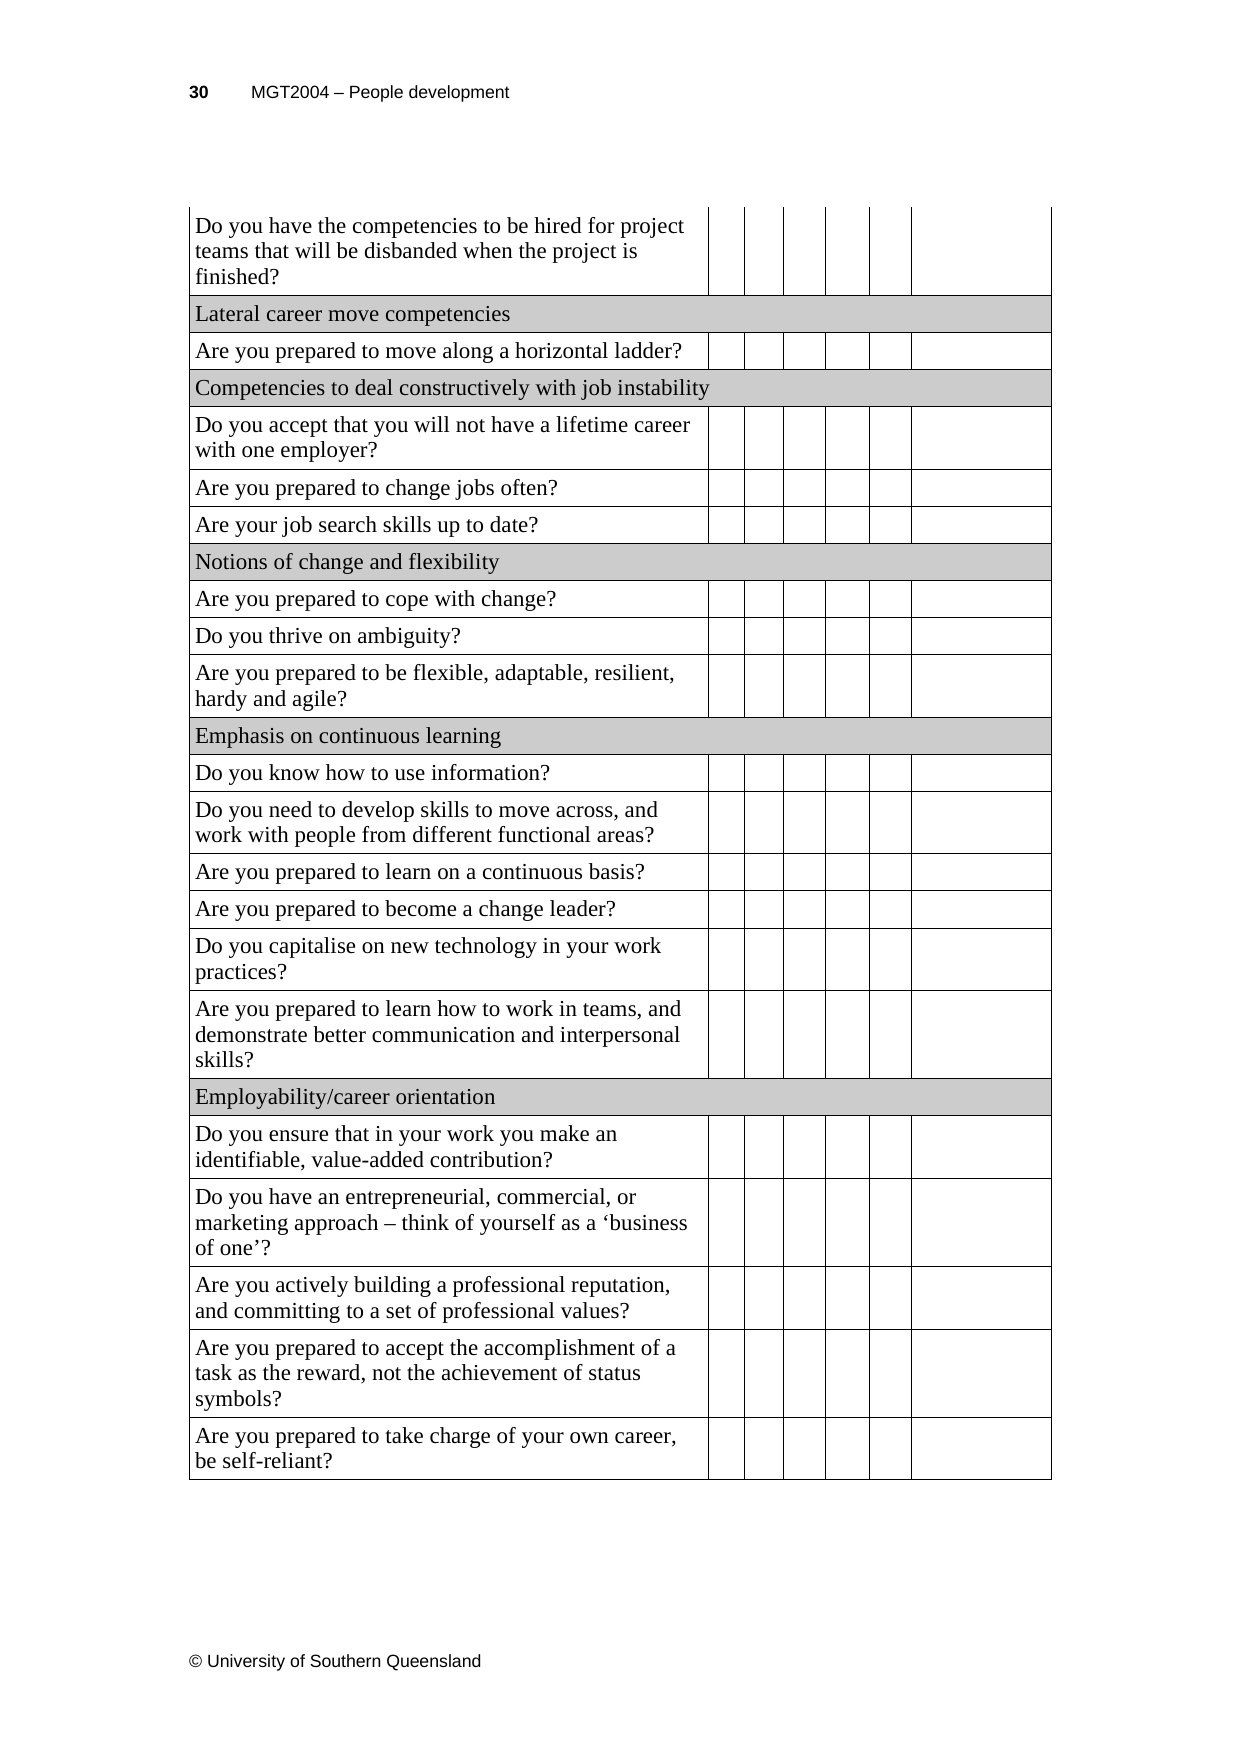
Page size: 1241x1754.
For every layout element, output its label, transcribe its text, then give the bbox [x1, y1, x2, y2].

table_cell [745, 333, 783, 369]
table_cell [870, 1330, 911, 1417]
table_cell [784, 1330, 825, 1417]
table_cell [912, 1179, 1051, 1266]
table_cell [912, 792, 1051, 853]
table_cell Do you capitalise on new technology in your work practices? [190, 929, 708, 990]
table_cell [870, 929, 911, 990]
table_cell [870, 1116, 911, 1178]
table_cell [870, 891, 911, 928]
table_cell [745, 891, 783, 928]
table_cell Do you have an entrepreneurial, commercial, or marketing approach – think of yourself as a ‘business of one’? [190, 1179, 708, 1266]
table_cell [826, 655, 869, 717]
table_cell Do you need to develop skills to move across, and work with people from different functional areas? [190, 792, 708, 853]
table_cell Are you prepared to move along a horizontal ladder? [190, 333, 708, 369]
table_cell [826, 1116, 869, 1178]
table_cell [826, 854, 869, 890]
table_cell [745, 854, 783, 890]
table_cell Do you have the competencies to be hired for project teams that will be disbanded when the project is finished? [190, 207, 708, 295]
table_cell [745, 1116, 783, 1178]
table_cell [912, 618, 1051, 654]
table_cell [912, 1267, 1051, 1329]
table_cell Notions of change and flexibility [190, 544, 1051, 580]
table_cell [826, 581, 869, 617]
table_cell [709, 1267, 744, 1329]
table_cell Do you accept that you will not have a lifetime career with one employer? [190, 407, 708, 469]
table_cell [709, 507, 744, 543]
table_cell Employability/career orientation [190, 1079, 1051, 1115]
table_cell [826, 618, 869, 654]
table_cell [784, 1179, 825, 1266]
table_cell [709, 991, 744, 1078]
table_cell [870, 618, 911, 654]
table_cell [709, 929, 744, 990]
table_cell Are you prepared to become a change leader? [190, 891, 708, 928]
table_cell [784, 207, 825, 295]
table_cell [826, 891, 869, 928]
table_cell [784, 1267, 825, 1329]
table_cell [709, 618, 744, 654]
table_cell Are you prepared to cope with change? [190, 581, 708, 617]
table_cell [870, 755, 911, 791]
table_cell [709, 792, 744, 853]
table_cell [745, 991, 783, 1078]
table_cell Are your job search skills up to date? [190, 507, 708, 543]
table_cell [912, 929, 1051, 990]
table_cell [745, 407, 783, 469]
table_cell [709, 655, 744, 717]
table_cell [912, 755, 1051, 791]
table_cell [709, 207, 744, 295]
table_cell [784, 581, 825, 617]
table_cell [826, 1179, 869, 1266]
table_cell [709, 1116, 744, 1178]
table_cell [709, 1330, 744, 1417]
table_cell [784, 755, 825, 791]
table_cell [745, 929, 783, 990]
table_cell Do you know how to use information? [190, 755, 708, 791]
table_cell [784, 792, 825, 853]
table_cell [709, 1179, 744, 1266]
table_cell [870, 1418, 911, 1479]
table_cell [745, 655, 783, 717]
table_cell [826, 1330, 869, 1417]
table_cell [870, 1267, 911, 1329]
table_cell Do you ensure that in your work you make an identifiable, value-added contribution? [190, 1116, 708, 1178]
table_cell [784, 891, 825, 928]
table_cell Are you prepared to learn on a continuous basis? [190, 854, 708, 890]
table_cell [870, 207, 911, 295]
table_cell [784, 1116, 825, 1178]
table_cell [870, 581, 911, 617]
table_cell [709, 333, 744, 369]
table_cell [745, 1267, 783, 1329]
table_cell [870, 507, 911, 543]
table_cell [784, 929, 825, 990]
table_cell [745, 618, 783, 654]
table_cell [870, 854, 911, 890]
table_cell [784, 507, 825, 543]
table_cell [745, 1418, 783, 1479]
table_cell [912, 470, 1051, 506]
table_cell [912, 854, 1051, 890]
table_cell [912, 1116, 1051, 1178]
table_cell Do you thrive on ambiguity? [190, 618, 708, 654]
table_cell [870, 407, 911, 469]
table_cell [826, 991, 869, 1078]
table_cell [784, 470, 825, 506]
table_cell [912, 407, 1051, 469]
table_cell [870, 470, 911, 506]
table_cell [745, 792, 783, 853]
table_cell [745, 1330, 783, 1417]
table_cell [912, 1418, 1051, 1479]
table_cell [826, 207, 869, 295]
table_cell [870, 655, 911, 717]
table_cell Are you prepared to take charge of your own career, be self-reliant? [190, 1418, 708, 1479]
table_cell Competencies to deal constructively with job instability [190, 370, 1051, 406]
table_cell [912, 507, 1051, 543]
table_cell [826, 755, 869, 791]
table_cell [870, 792, 911, 853]
table_cell [709, 891, 744, 928]
table_cell Lateral career move competencies [190, 296, 1051, 332]
table_cell [912, 655, 1051, 717]
table_cell [709, 1418, 744, 1479]
table_cell [709, 755, 744, 791]
table_cell [784, 854, 825, 890]
table_cell Are you prepared to accept the accomplishment of a task as the reward, not the achievement of status symbols? [190, 1330, 708, 1417]
table_cell [826, 333, 869, 369]
table_cell [784, 1418, 825, 1479]
table_cell Emphasis on continuous learning [190, 718, 1051, 754]
table_cell Are you prepared to be flexible, adaptable, resilient, hardy and agile? [190, 655, 708, 717]
table_cell [826, 407, 869, 469]
table_cell [784, 407, 825, 469]
table_cell [745, 1179, 783, 1266]
table_cell [826, 470, 869, 506]
table_cell [912, 333, 1051, 369]
table_cell [870, 1179, 911, 1266]
table_cell [745, 581, 783, 617]
table_cell [709, 470, 744, 506]
table_cell Are you prepared to change jobs often? [190, 470, 708, 506]
table_cell [709, 854, 744, 890]
table_cell [870, 991, 911, 1078]
table_cell [745, 470, 783, 506]
table_cell [912, 1330, 1051, 1417]
table_cell [870, 333, 911, 369]
table_cell [784, 655, 825, 717]
table_cell [912, 581, 1051, 617]
table_cell [912, 991, 1051, 1078]
table_cell [745, 507, 783, 543]
table_cell [912, 891, 1051, 928]
table_cell Are you prepared to learn how to work in teams, and demonstrate better communication and interpersonal skills? [190, 991, 708, 1078]
table_cell [826, 929, 869, 990]
table_cell [826, 1418, 869, 1479]
table_cell [784, 991, 825, 1078]
table_cell [745, 755, 783, 791]
table_cell [709, 581, 744, 617]
table_cell [912, 207, 1051, 295]
table_cell [826, 507, 869, 543]
table_cell [826, 792, 869, 853]
table_cell [709, 407, 744, 469]
table_cell [784, 333, 825, 369]
table_cell Are you actively building a professional reputation, and committing to a set of professional values? [190, 1267, 708, 1329]
table_cell [826, 1267, 869, 1329]
table_cell [745, 207, 783, 295]
table_cell [784, 618, 825, 654]
